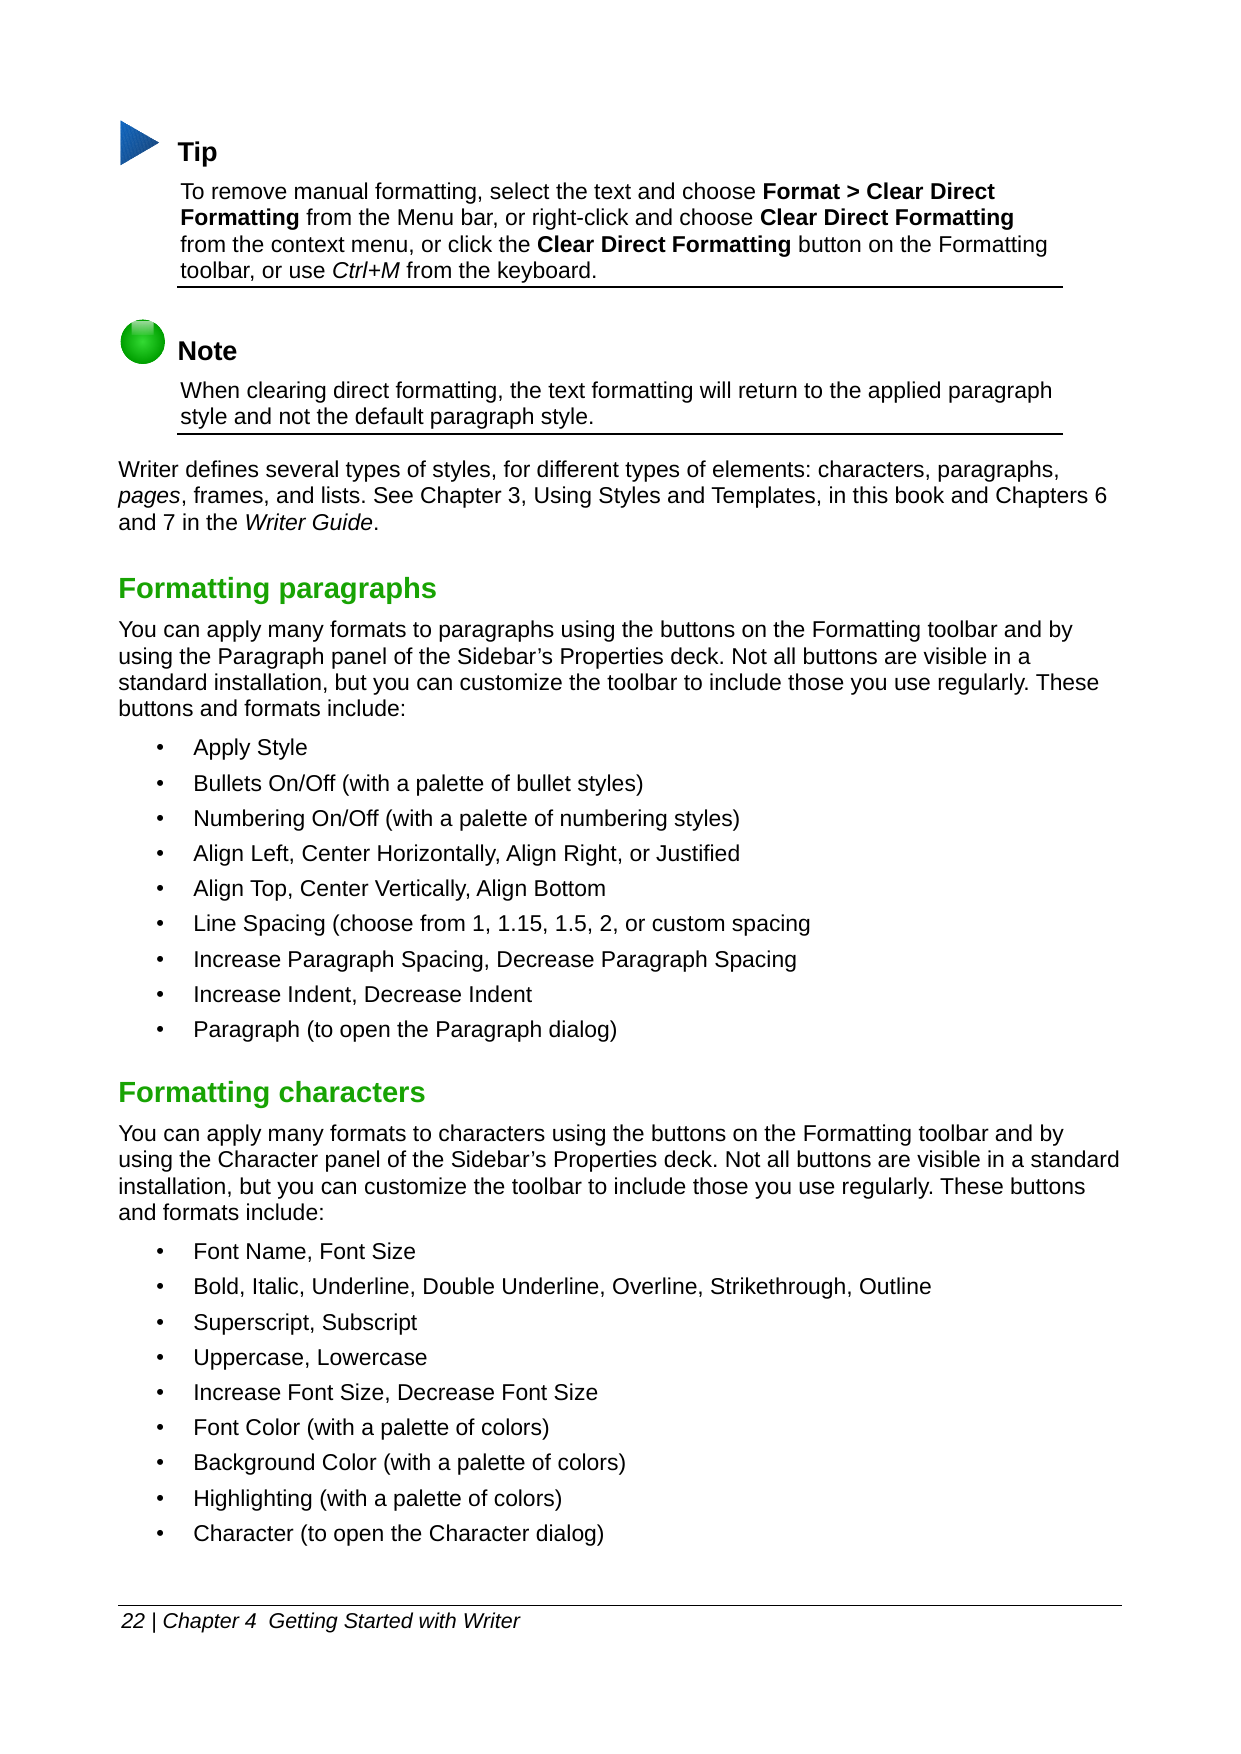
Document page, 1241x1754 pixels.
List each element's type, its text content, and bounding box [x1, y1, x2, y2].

text You can apply many formats to paragraphs using the buttons on the Formatting toolbar and by using the Paragraph panel of the Sidebar’s Properties deck. Not all buttons are visible in a standard installation, but you can customize the toolbar to include those you use regularly. These buttons and formats include: [118, 616, 1122, 722]
text To remove manual formatting, select the text and choose Format > Clear Direct Formatting from the Menu bar, or right-click and choose Clear Direct Formatting from the context menu, or click the Clear Direct Formatting button on the Formatting toolbar, or use Ctrl+M from the keyboard. [177, 175, 1063, 286]
list Superscript, Subscript [156, 1308, 1122, 1335]
list Increase Paragraph Spacing, Decrease Paragraph Spacing [156, 946, 1122, 972]
list Align Left, Center Horizontally, Align Right, or Justified [156, 840, 1122, 866]
subtitle Formatting paragraphs [118, 571, 1122, 604]
list Bullets On/Off (with a palette of bullet styles) [156, 769, 1122, 796]
list Highlighting (with a palette of colors) [156, 1484, 1122, 1511]
list Background Color (with a palette of colors) [156, 1449, 1122, 1476]
list Align Top, Center Vertically, Align Bottom [156, 875, 1122, 901]
list Numbering On/Off (with a palette of numbering styles) [156, 805, 1122, 831]
list Bold, Italic, Underline, Double Underline, Overline, Strikethrough, Outline [156, 1273, 1122, 1299]
subtitle Tip [118, 118, 1122, 167]
list Apply Style [156, 734, 1122, 761]
list Font Name, Font Size [156, 1238, 1122, 1264]
list Uppercase, Lowercase [156, 1344, 1122, 1370]
subtitle Formatting characters [118, 1075, 1122, 1108]
list Font Color (with a palette of colors) [156, 1414, 1122, 1440]
text When clearing direct formatting, the text formatting will return to the applied paragraph style and not the default paragraph style. [177, 374, 1063, 433]
list Character (to open the Character dialog) [156, 1520, 1122, 1546]
text You can apply many formats to characters using the buttons on the Formatting toolbar and by using the Character panel of the Sidebar’s Properties deck. Not all buttons are visible in a standard installation, but you can customize the toolbar to include those you use regularly. These buttons and formats include: [118, 1120, 1122, 1226]
list Line Spacing (choose from 1, 1.15, 1.5, 2, or custom spacing [156, 910, 1122, 937]
subtitle Note [118, 317, 1122, 366]
list Paragraph (to open the Paragraph dialog) [156, 1016, 1122, 1042]
list Increase Indent, Decrease Indent [156, 981, 1122, 1007]
text Writer defines several types of styles, for different types of elements: characters, paragraphs, pages, frames, and lists. See Chapter 3, Using Styles and Templates, in this book and Chapters 6 and 7 in the Writer Guide. [118, 456, 1122, 535]
list Increase Font Size, Decrease Font Size [156, 1379, 1122, 1405]
